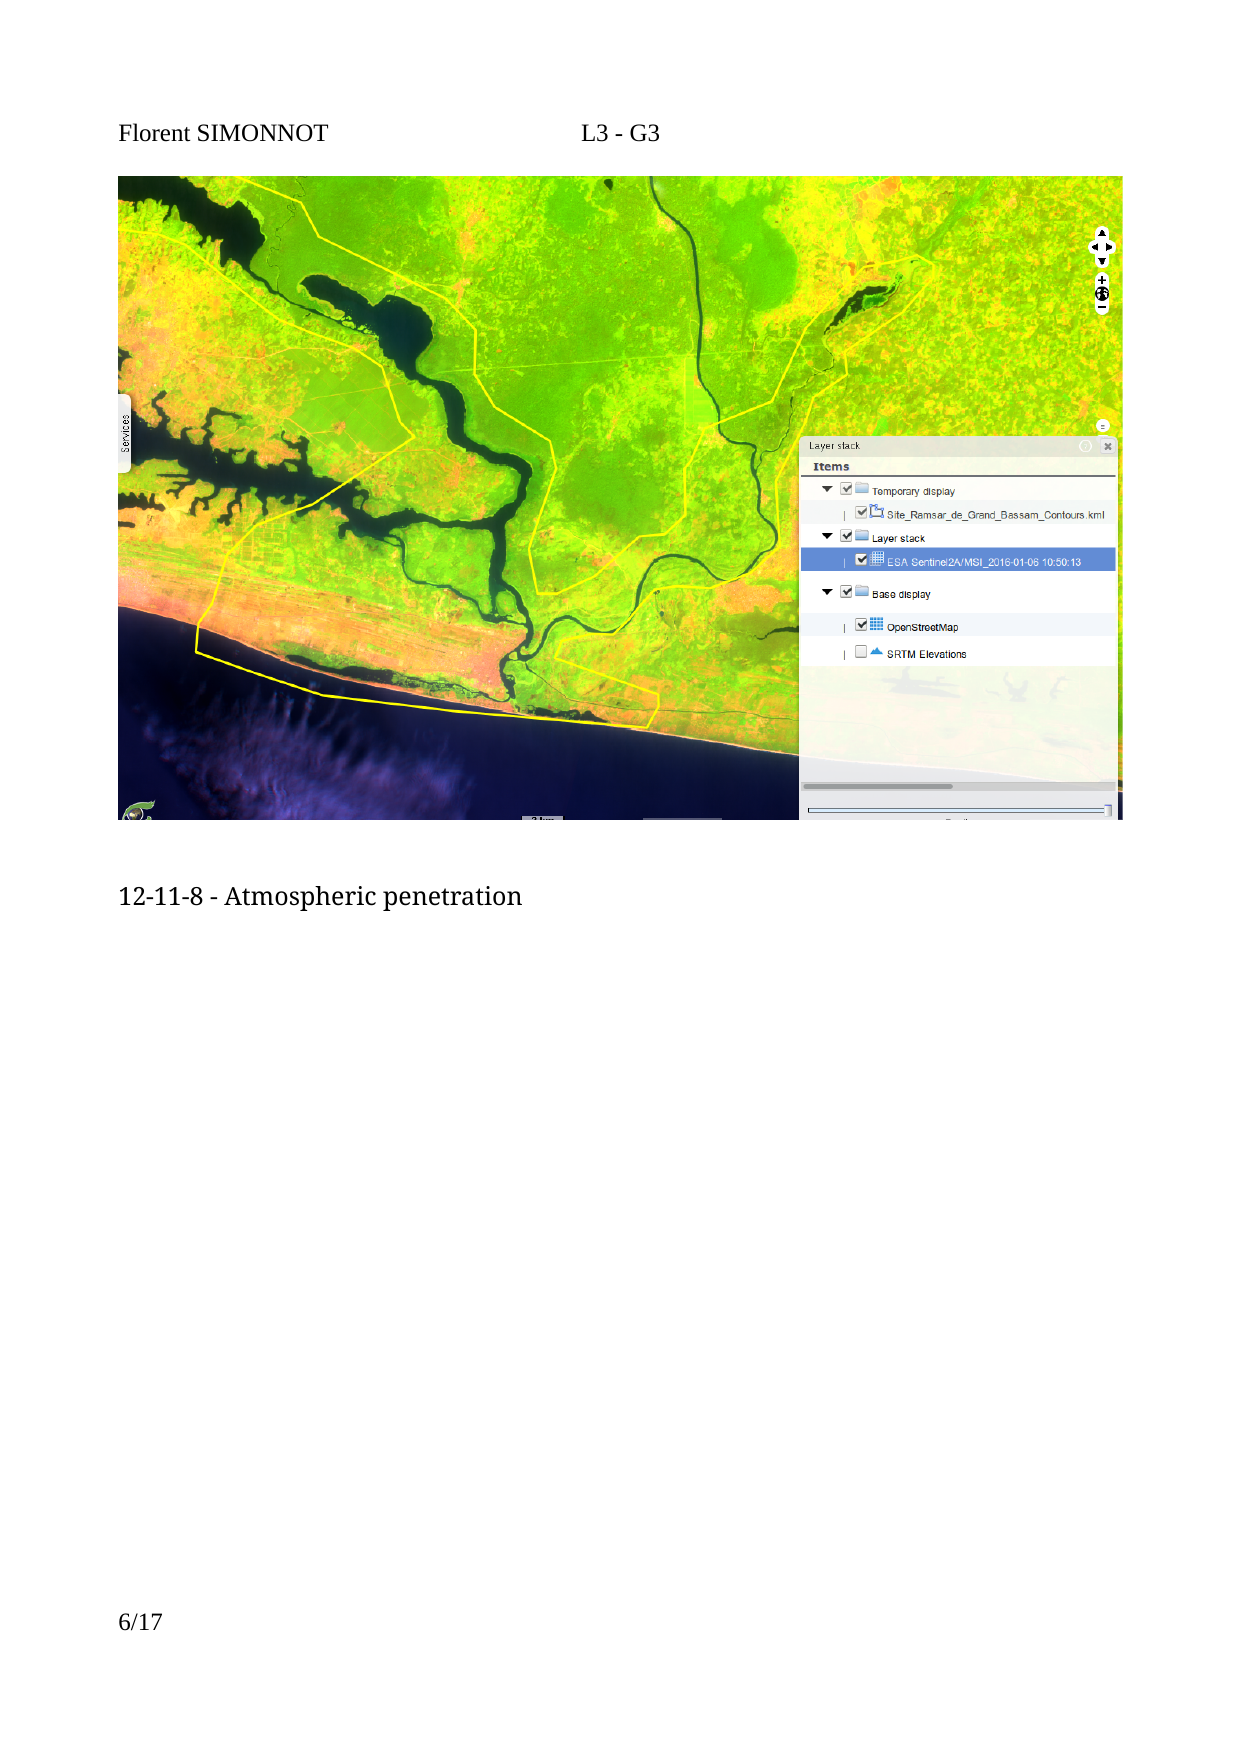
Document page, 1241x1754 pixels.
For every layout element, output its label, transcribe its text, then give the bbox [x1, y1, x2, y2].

text 12-11-8 - Atmospheric penetration [118, 878, 1123, 913]
picture [118, 176, 1123, 820]
